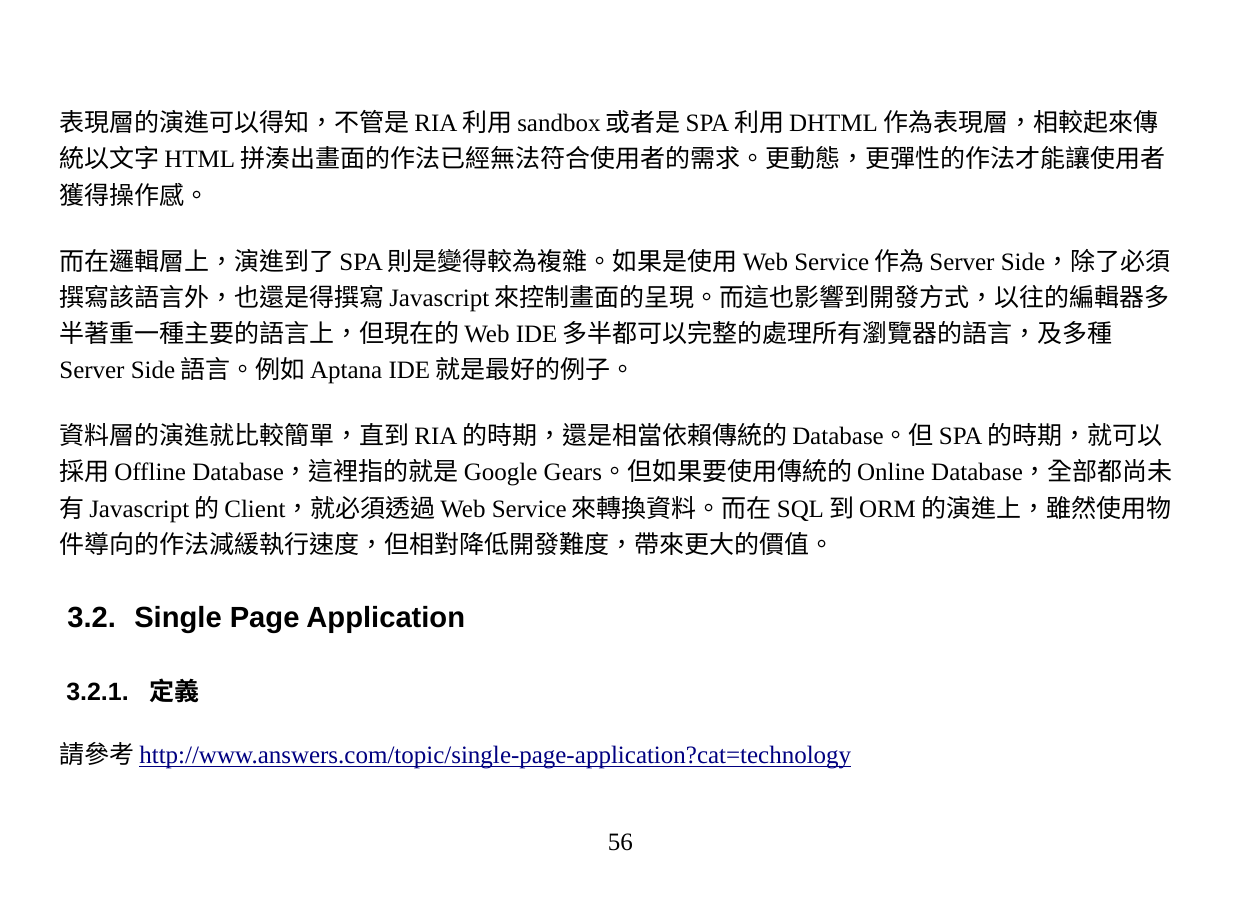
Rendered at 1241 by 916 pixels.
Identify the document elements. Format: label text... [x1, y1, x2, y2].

subtitle 定義 [59, 671, 1181, 708]
text 而在邏輯層上，演進到了SPA則是變得較為複雜。如果是使用Web Service作為Server Side，除了必須撰寫該語言外，也還是得撰寫Javascript來控制畫面的呈現。而這也影響到開發方式，以往的編輯器多半著重一種主要的語言上，但現在的Web IDE多半都可以完整的處理所有瀏覽器的語言，及多種Server Side語言。例如Aptana IDE就是最好的例子。 [59, 241, 1181, 386]
text 資料層的演進就比較簡單，直到RIA的時期，還是相當依賴傳統的Database。但SPA的時期，就可以採用Offline Database，這裡指的就是Google Gears。但如果要使用傳統的Online Database，全部都尚未有Javascript的Client，就必須透過Web Service來轉換資料。而在SQL到ORM的演進上，雖然使用物件導向的作法減緩執行速度，但相對降低開發難度，帶來更大的價值。 [59, 416, 1181, 561]
subtitle Single Page Application [59, 600, 1181, 634]
text 表現層的演進可以得知，不管是RIA利用sandbox或者是SPA利用DHTML作為表現層，相較起來傳統以文字HTML拼湊出畫面的作法已經無法符合使用者的需求。更動態，更彈性的作法才能讓使用者獲得操作感。 [59, 103, 1181, 211]
text 請參考http://www.answers.com/topic/single-page-application?cat=technology [59, 735, 1181, 771]
